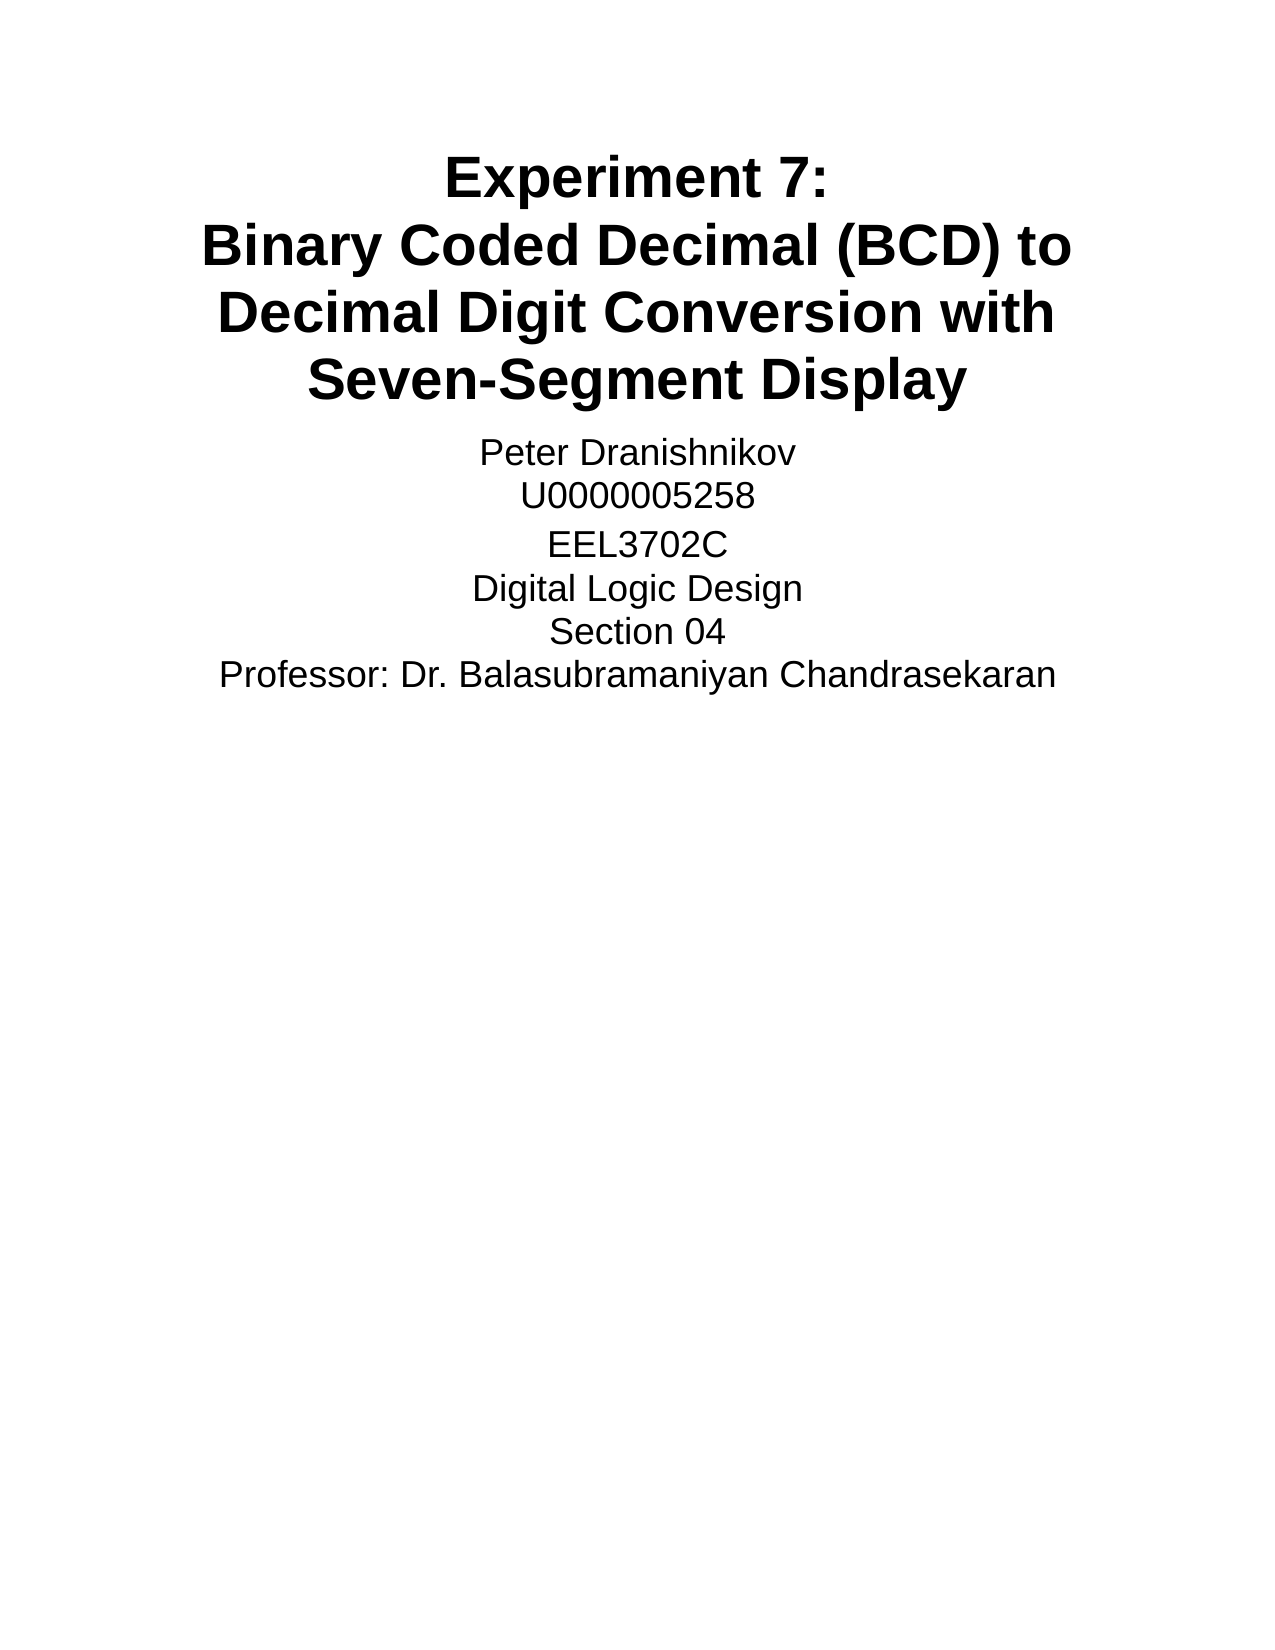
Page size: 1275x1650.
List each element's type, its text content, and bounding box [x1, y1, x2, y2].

subtitle Peter Dranishnikov U0000005258 [118, 430, 1157, 516]
subtitle EEL3702C Digital Logic Design Section 04 Professor: Dr. Balasubramaniyan Chandrasekaran [118, 523, 1157, 695]
title Experiment 7: Binary Coded Decimal (BCD) to Decimal Digit Conversion with Seven-Segment Display [118, 143, 1157, 411]
